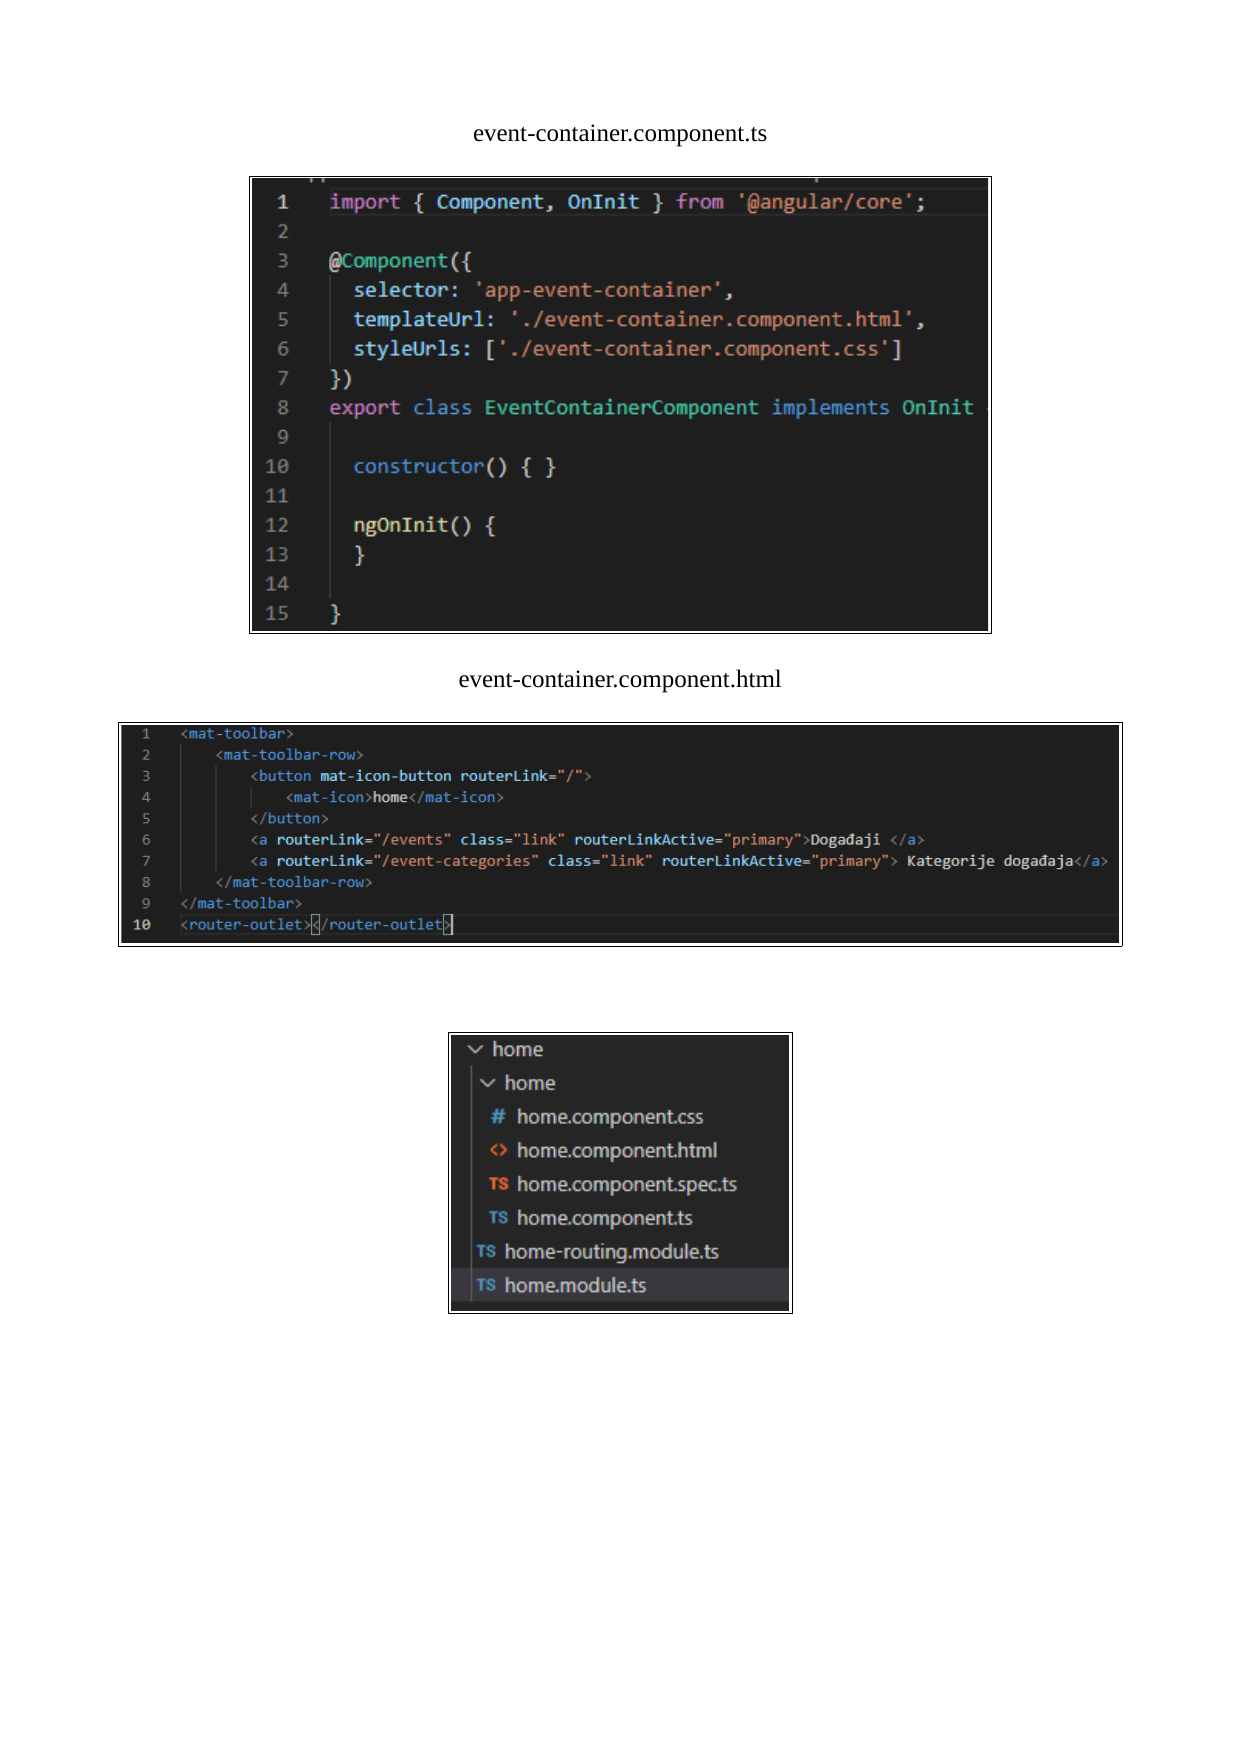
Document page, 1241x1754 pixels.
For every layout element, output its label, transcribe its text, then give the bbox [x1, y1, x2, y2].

text event-container.component.html [118, 664, 1122, 693]
picture [451, 1035, 789, 1311]
picture [121, 725, 1119, 943]
picture [252, 178, 989, 631]
text event-container.component.ts [118, 118, 1122, 147]
